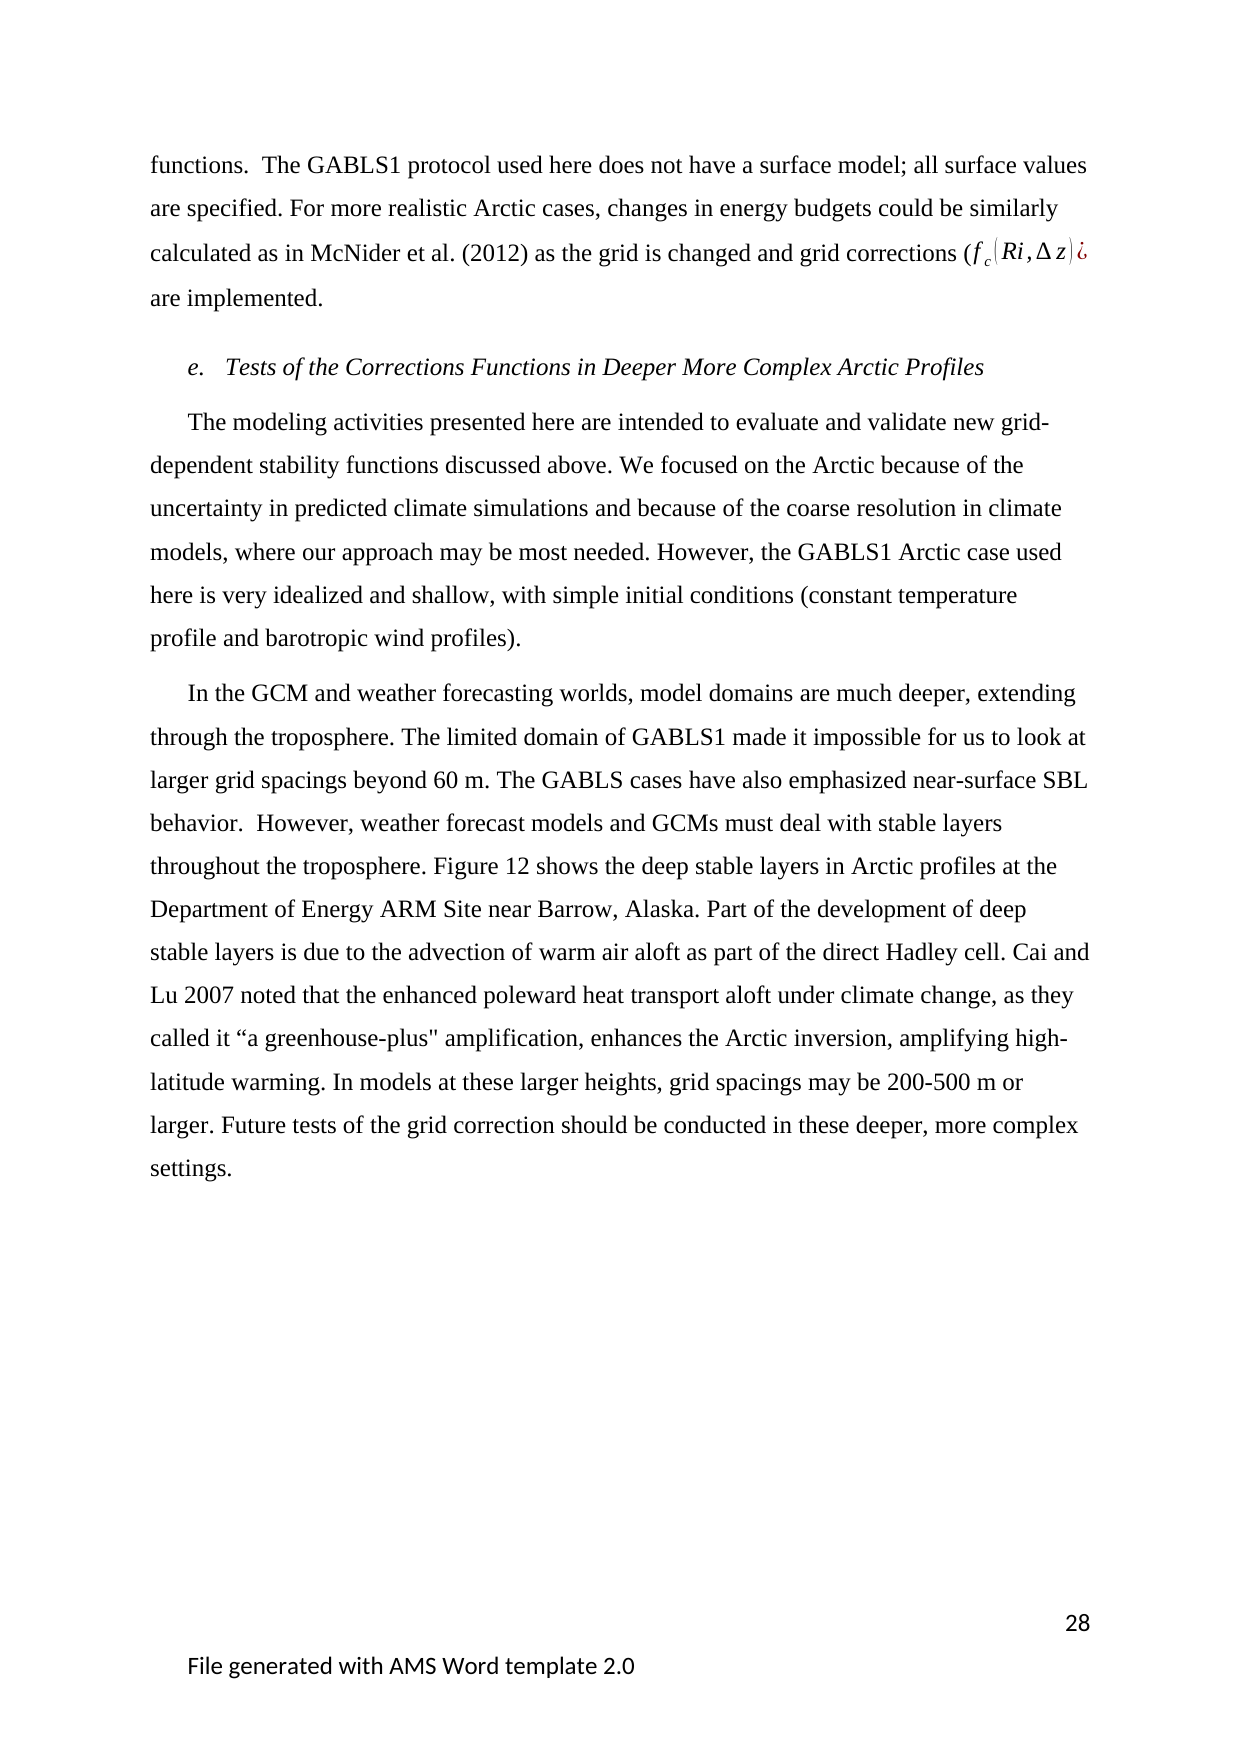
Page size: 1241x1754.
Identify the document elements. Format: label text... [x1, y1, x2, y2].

subtitle Tests of the Corrections Functions in Deeper More Complex Arctic Profiles [187, 352, 1090, 380]
text The modeling activities presented here are intended to evaluate and validate new grid-dependent stability functions discussed above. We focused on the Arctic because of the uncertainty in predicted climate simulations and because of the coarse resolution in climate models, where our approach may be most needed. However, the GABLS1 Arctic case used here is very idealized and shallow, with simple initial conditions (constant temperature profile and barotropic wind profiles). [150, 407, 1090, 652]
text In the GCM and weather forecasting worlds, model domains are much deeper, extending through the troposphere. The limited domain of GABLS1 made it impossible for us to look at larger grid spacings beyond 60 m. The GABLS cases have also emphasized near-surface SBL behavior. However, weather forecast models and GCMs must deal with stable layers throughout the troposphere. Figure 12 shows the deep stable layers in Arctic profiles at the Department of Energy ARM Site near Barrow, Alaska. Part of the development of deep stable layers is due to the advection of warm air aloft as part of the direct Hadley cell. Cai and Lu 2007 noted that the enhanced poleward heat transport aloft under climate change, as they called it “a greenhouse-plus" amplification, enhances the Arctic inversion, amplifying high-latitude warming. In models at these larger heights, grid spacings may be 200-500 m or larger. Future tests of the grid correction should be conducted in these deeper, more complex settings. [150, 678, 1090, 1182]
text functions. The GABLS1 protocol used here does not have a surface model; all surface values are specified. For more realistic Arctic cases, changes in energy budgets could be similarly calculated as in McNider et al. (2012) as the grid is changed and grid corrections (are implemented. [150, 150, 1090, 312]
